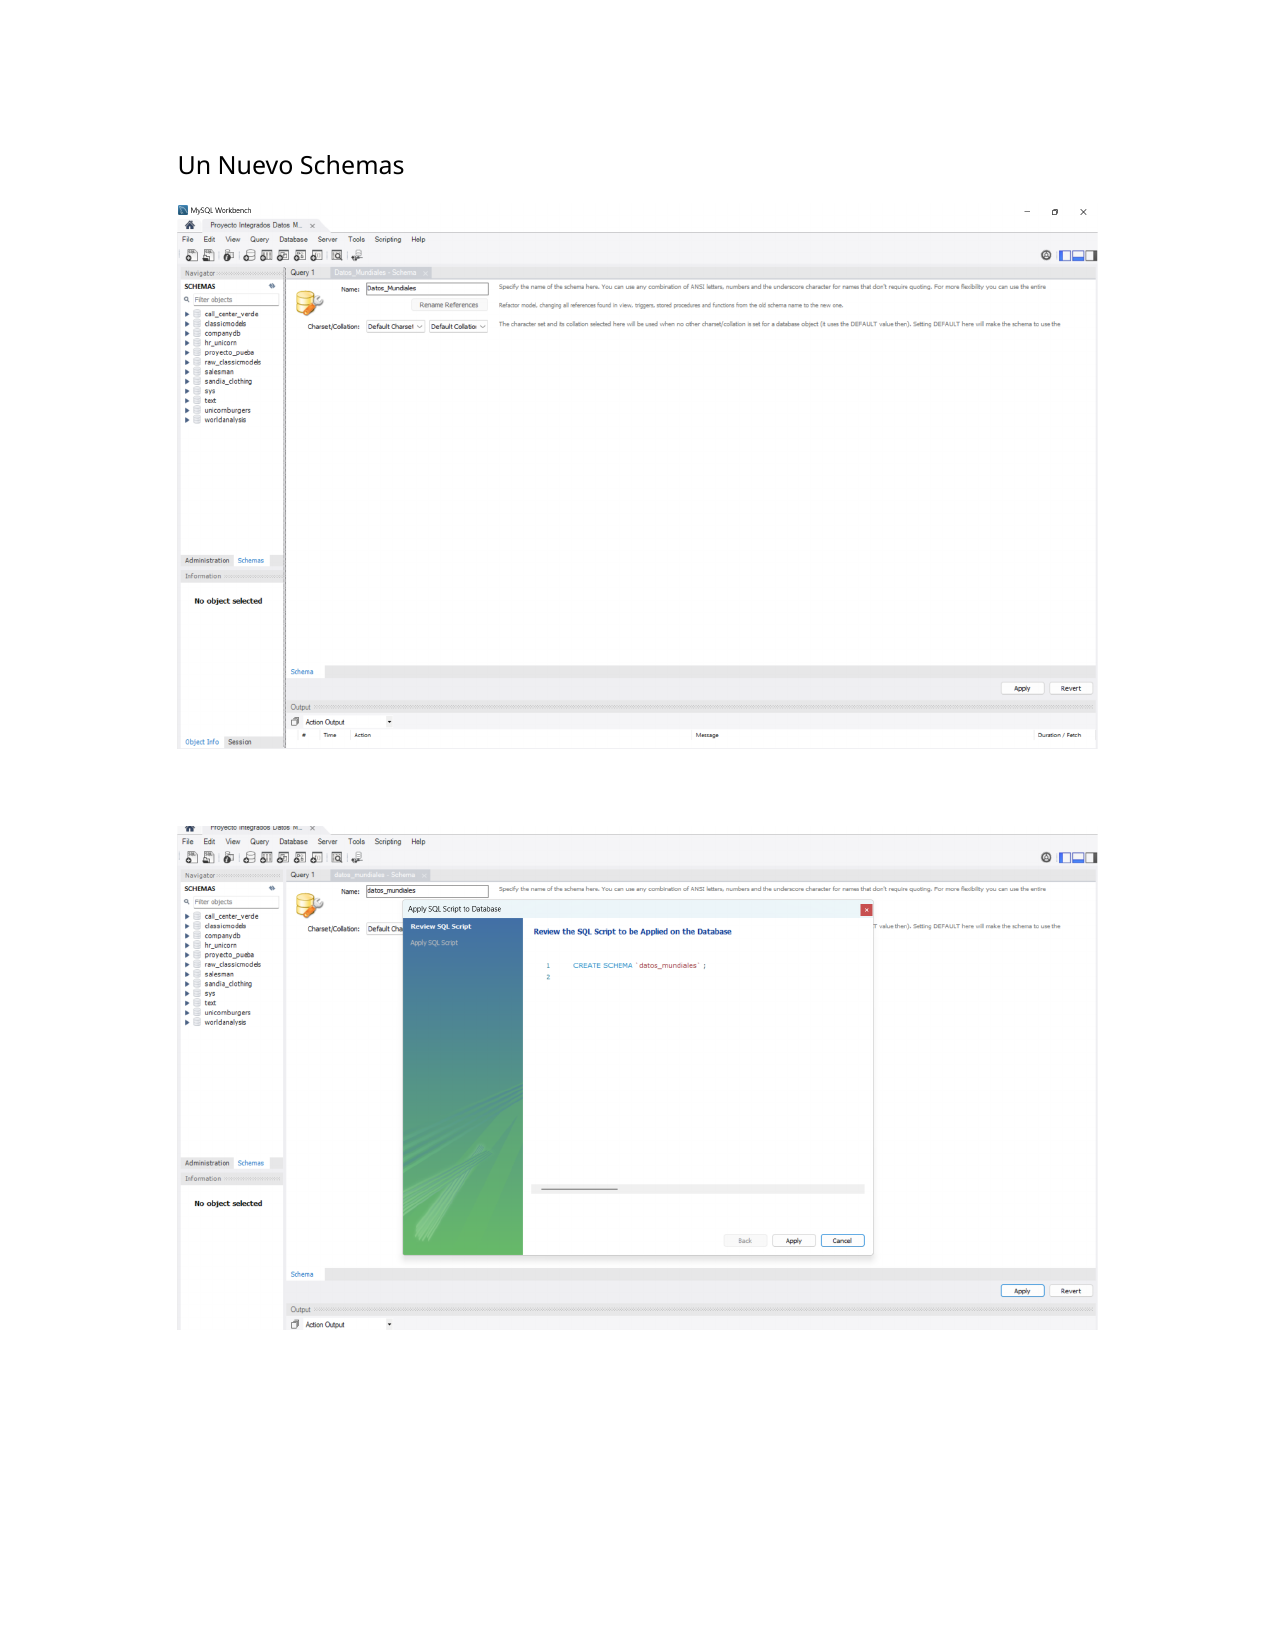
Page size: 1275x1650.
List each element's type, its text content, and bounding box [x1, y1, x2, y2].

text Un Nuevo Schemas [177, 148, 1098, 182]
